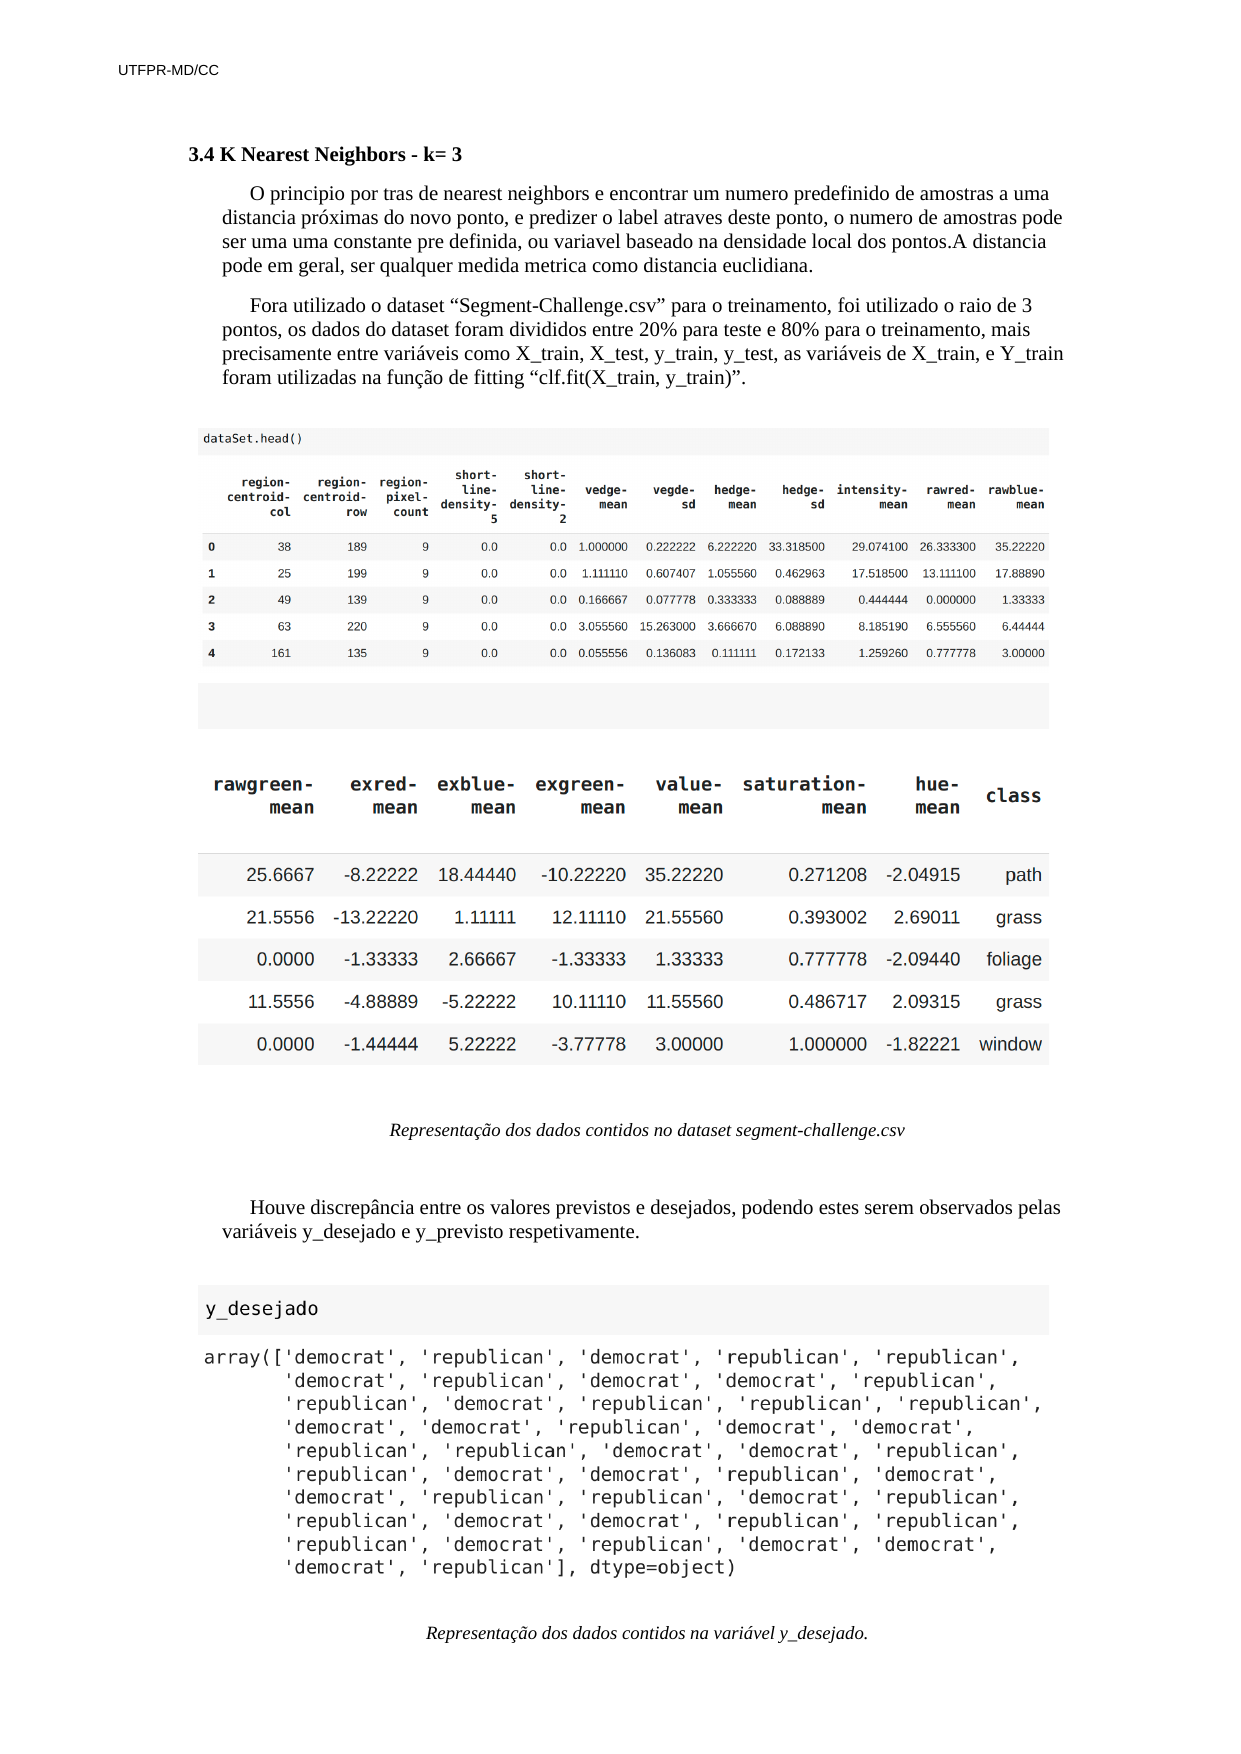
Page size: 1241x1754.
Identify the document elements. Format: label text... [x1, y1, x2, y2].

subtitle Representação dos dados contidos no dataset segment-challenge.csv [222, 444, 1073, 1140]
subtitle Representação dos dados contidos na variável y_desejado. [222, 1298, 1073, 1643]
subtitle Houve discrepância entre os valores previstos e desejados, podendo estes serem observados pelas variáveis y_desejado e y_previsto respetivamente. [222, 1195, 1073, 1243]
subtitle 3.4 K Nearest Neighbors - k= 3 [188, 142, 1073, 166]
subtitle Fora utilizado o dataset “Segment-Challenge.csv” para o treinamento, foi utilizado o raio de 3 pontos, os dados do dataset foram divididos entre 20% para teste e 80% para o treinamento, mais precisamente entre variáveis como X_train, X_test, y_train, y_test, as variáveis de X_train, e Y_train foram utilizadas na função de fitting “clf.fit(X_train, y_train)”. [222, 293, 1073, 389]
picture [198, 428, 1050, 673]
subtitle O principio por tras de nearest neighbors e encontrar um numero predefinido de amostras a uma distancia próximas do novo ponto, e predizer o label atraves deste ponto, o numero de amostras pode ser uma uma constante pre definida, ou variavel baseado na densidade local dos pontos.A distancia pode em geral, ser qualquer medida metrica como distancia euclidiana. [222, 181, 1073, 277]
picture [198, 1285, 1050, 1607]
picture [198, 683, 1050, 1104]
